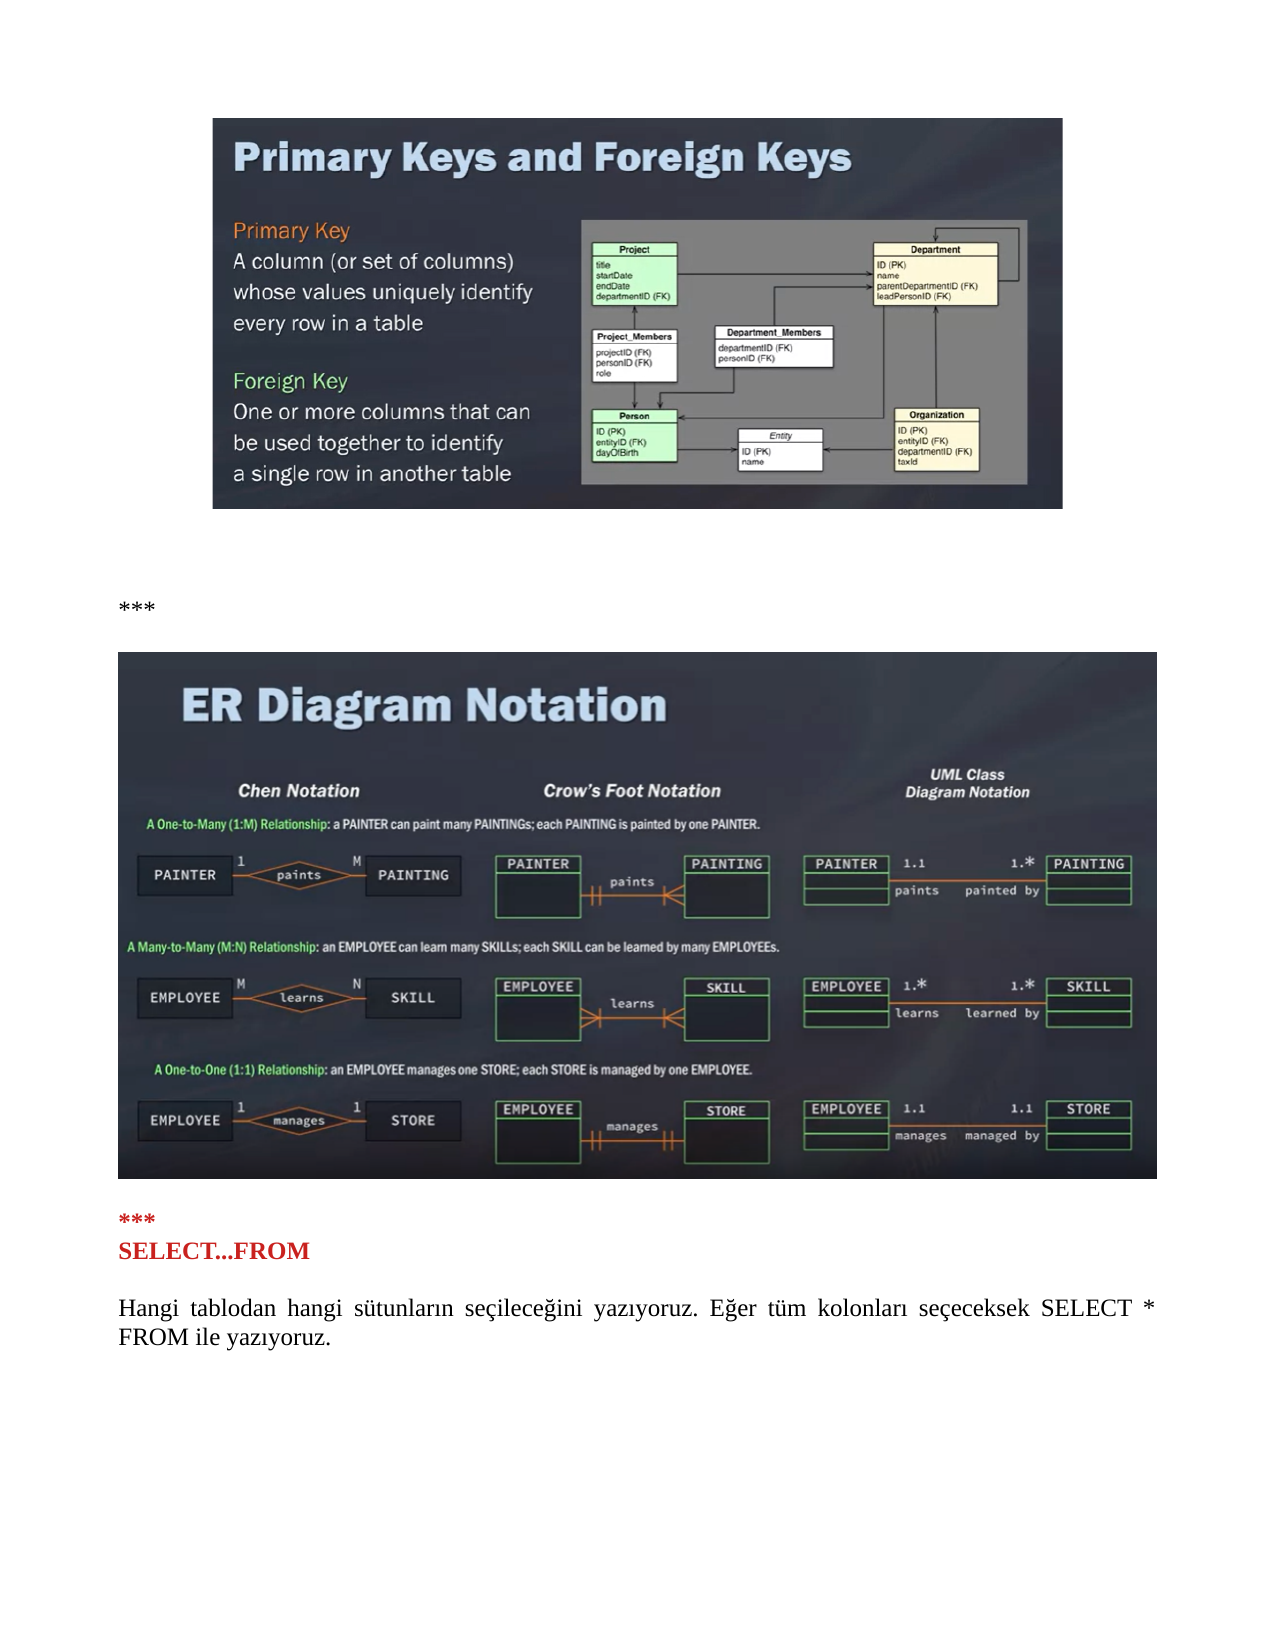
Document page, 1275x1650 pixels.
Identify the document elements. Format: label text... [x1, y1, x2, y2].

text *** [118, 595, 1157, 624]
text *** [118, 1207, 1157, 1236]
picture [118, 652, 1157, 1179]
text Hangi tablodan hangi sütunların seçileceğini yazıyoruz. Eğer tüm kolonları seçeceksek SELECT * FROM ile yazıyoruz. [118, 1293, 1157, 1351]
picture [212, 118, 1063, 509]
text SELECT...FROM [118, 1236, 1157, 1265]
